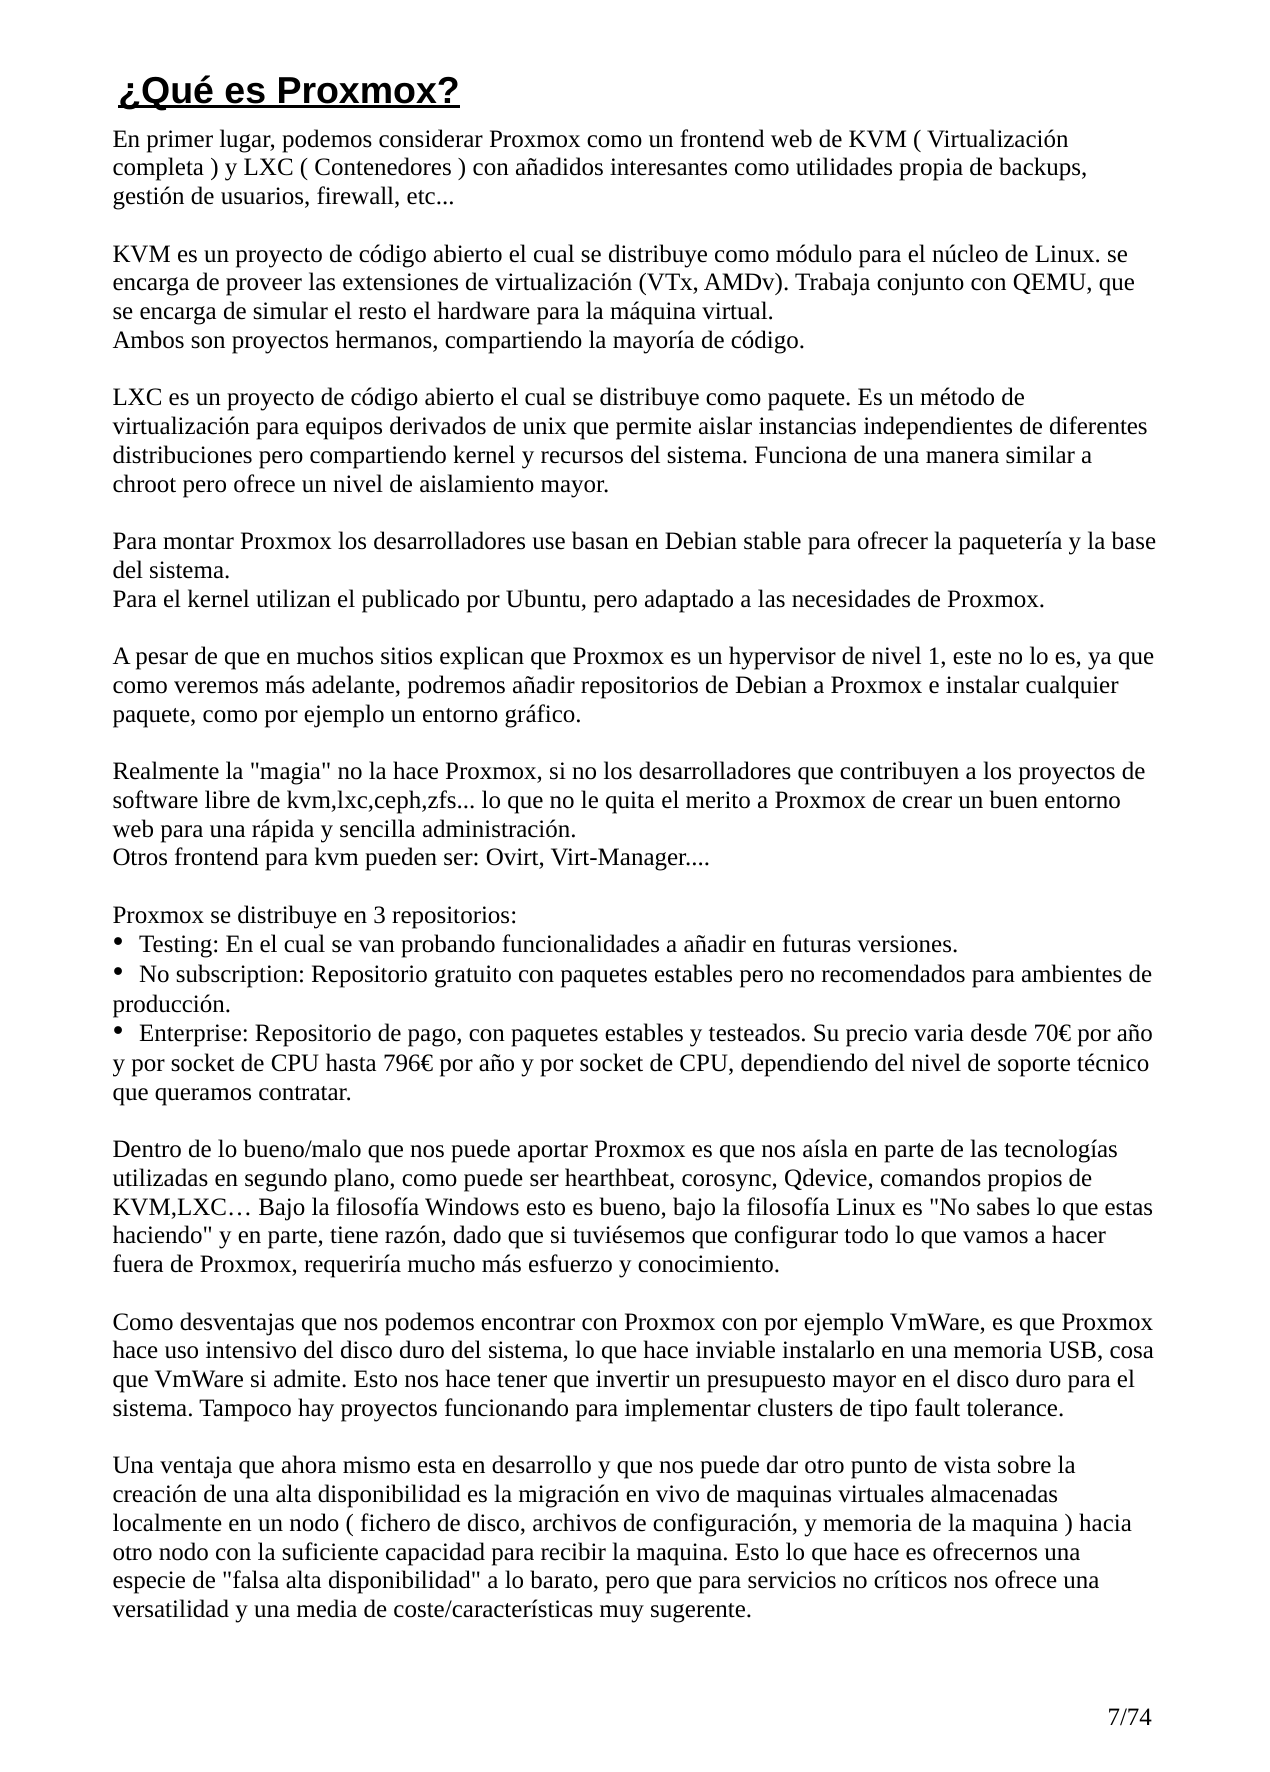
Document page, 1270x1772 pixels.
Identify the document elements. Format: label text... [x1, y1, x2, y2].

text LXC es un proyecto de código abierto el cual se distribuye como paquete. Es un método de virtualización para equipos derivados de unix que permite aislar instancias independientes de diferentes distribuciones pero compartiendo kernel y recursos del sistema. Funciona de una manera similar a chroot pero ofrece un nivel de aislamiento mayor. Para montar Proxmox los desarrolladores use basan en Debian stable para ofrecer la paquetería y la base del sistema. Para el kernel utilizan el publicado por Ubuntu, pero adaptado a las necesidades de Proxmox. A pesar de que en muchos sitios explican que Proxmox es un hypervisor de nivel 1, este no lo es, ya que como veremos más adelante, podremos añadir repositorios de Debian a Proxmox e instalar cualquier paquete, como por ejemplo un entorno gráfico. Realmente la "magia" no la hace Proxmox, si no los desarrolladores que contribuyen a los proyectos de software libre de kvm,lxc,ceph,zfs... lo que no le quita el merito a Proxmox de crear un buen entorno web para una rápida y sencilla administración. Otros frontend para kvm pueden ser: Ovirt, Virt-Manager.... Proxmox se distribuye en 3 repositorios:  Testing: En el cual se van probando funcionalidades a añadir en futuras versiones.  No subscription: Repositorio gratuito con paquetes estables pero no recomendados para ambientes de producción.  Enterprise: Repositorio de pago, con paquetes estables y testeados. Su precio varia desde 70€ por año y por socket de CPU hasta 796€ por año y por socket de CPU, dependiendo del nivel de soporte técnico que queramos contratar. Dentro de lo bueno/malo que nos puede aportar Proxmox es que nos aísla en parte de las tecnologías utilizadas en segundo plano, como puede ser hearthbeat, corosync, Qdevice, comandos propios de KVM,LXC… Bajo la filosofía Windows esto es bueno, bajo la filosofía Linux es "No sabes lo que estas haciendo" y en parte, tiene razón, dado que si tuviésemos que configurar todo lo que vamos a hacer fuera de Proxmox, requeriría mucho más esfuerzo y conocimiento. [112, 354, 1157, 1278]
text Como desventajas que nos podemos encontrar con Proxmox con por ejemplo VmWare, es que Proxmox hace uso intensivo del disco duro del sistema, lo que hace inviable instalarlo en una memoria USB, cosa que VmWare si admite. Esto nos hace tener que invertir un presupuesto mayor en el disco duro para el sistema. Tampoco hay proyectos funcionando para implementar clusters de tipo fault tolerance. [112, 1278, 1157, 1422]
text Una ventaja que ahora mismo esta en desarrollo y que nos puede dar otro punto de vista sobre la creación de una alta disponibilidad es la migración en vivo de maquinas virtuales almacenadas localmente en un nodo ( fichero de disco, archivos de configuración, y memoria de la maquina ) hacia otro nodo con la suficiente capacidad para recibir la maquina. Esto lo que hace es ofrecernos una especie de "falsa alta disponibilidad" a lo barato, pero que para servicios no críticos nos ofrece una versatilidad y una media de coste/características muy sugerente. [112, 1450, 1157, 1623]
text En primer lugar, podemos considerar Proxmox como un frontend web de KVM ( Virtualización completa ) y LXC ( Contenedores ) con añadidos interesantes como utilidades propia de backups, gestión de usuarios, firewall, etc... KVM es un proyecto de código abierto el cual se distribuye como módulo para el núcleo de Linux. se encarga de proveer las extensiones de virtualización (VTx, AMDv). Trabaja conjunto con QEMU, que se encarga de simular el resto el hardware para la máquina virtual. Ambos son proyectos hermanos, compartiendo la mayoría de código. [112, 124, 1157, 354]
subtitle ¿Qué es Proxmox? [118, 68, 1152, 111]
